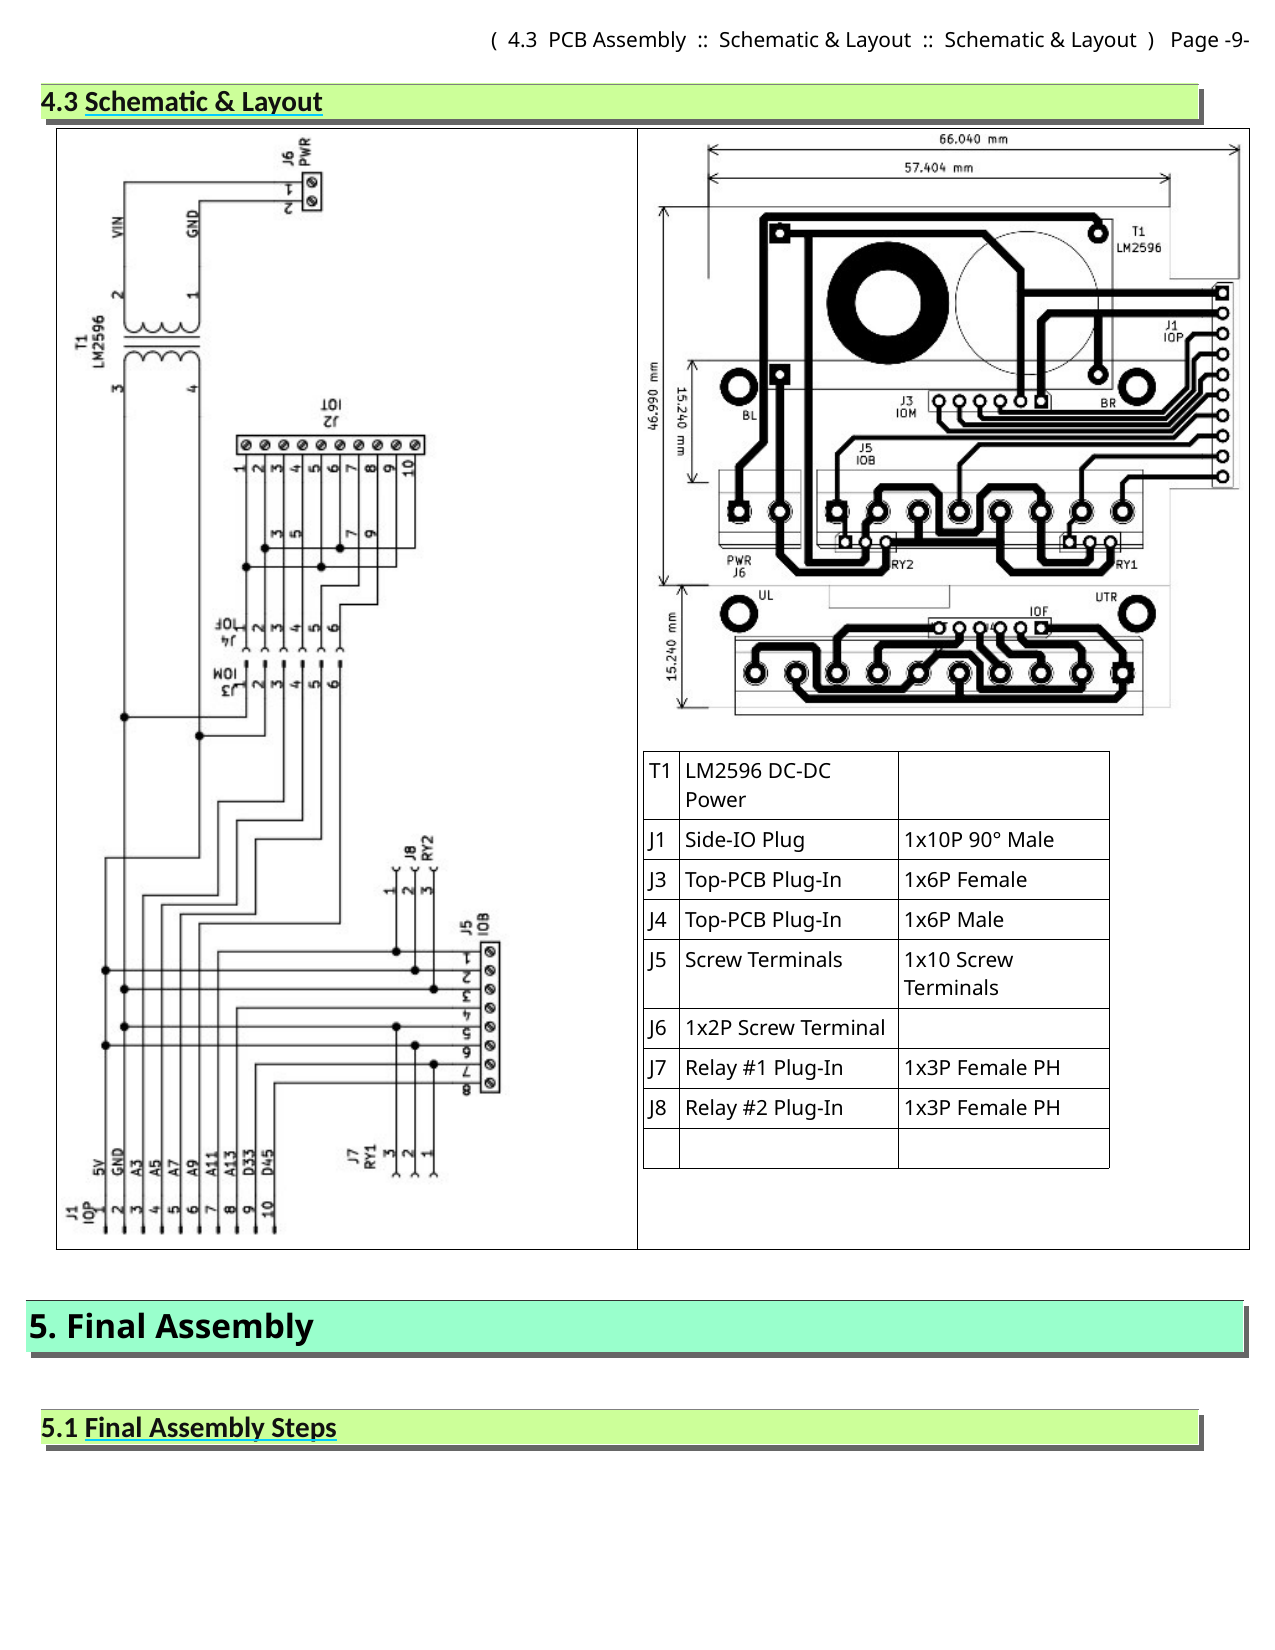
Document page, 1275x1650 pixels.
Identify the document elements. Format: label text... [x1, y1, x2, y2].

subtitle Final Assembly [26, 1301, 1243, 1352]
table_header T1 [644, 752, 679, 819]
table_cell 1x10 Screw Terminals [899, 940, 1109, 1007]
table_cell J3 [644, 860, 679, 899]
table_cell Relay #2 Plug-In [680, 1089, 898, 1127]
table_header [57, 129, 637, 1249]
table_cell Screw Terminals [680, 940, 898, 1007]
subtitle Schematic & Layout [41, 85, 1198, 119]
table_cell [899, 1129, 1109, 1167]
table_cell [644, 1129, 679, 1167]
subtitle Final Assembly Steps [41, 1410, 1198, 1444]
table_cell 1x6P Female [899, 860, 1109, 899]
table_cell J7 [644, 1049, 679, 1087]
table_cell Relay #1 Plug-In [680, 1049, 898, 1087]
table_cell J1 [644, 820, 679, 859]
table_header [638, 129, 1249, 1249]
table_cell 1x6P Male [899, 900, 1109, 939]
table_cell 1x3P Female PH [899, 1049, 1109, 1087]
table_cell [680, 1129, 898, 1167]
picture [61, 134, 510, 1244]
table_cell J8 [644, 1089, 679, 1127]
table_cell Top-PCB Plug-In [680, 860, 898, 899]
table_cell Top-PCB Plug-In [680, 900, 898, 939]
table_cell J6 [644, 1009, 679, 1047]
table_cell 1x10P 90° Male [899, 820, 1109, 859]
table_cell 1x2P Screw Terminal [680, 1009, 898, 1047]
table_header [899, 752, 1109, 819]
picture [643, 134, 1244, 723]
table_header LM2596 DC-DC Power [680, 752, 898, 819]
table_cell [899, 1009, 1109, 1047]
table_cell 1x3P Female PH [899, 1089, 1109, 1127]
table_cell J5 [644, 940, 679, 1007]
table_cell Side-IO Plug [680, 820, 898, 859]
table_cell J4 [644, 900, 679, 939]
